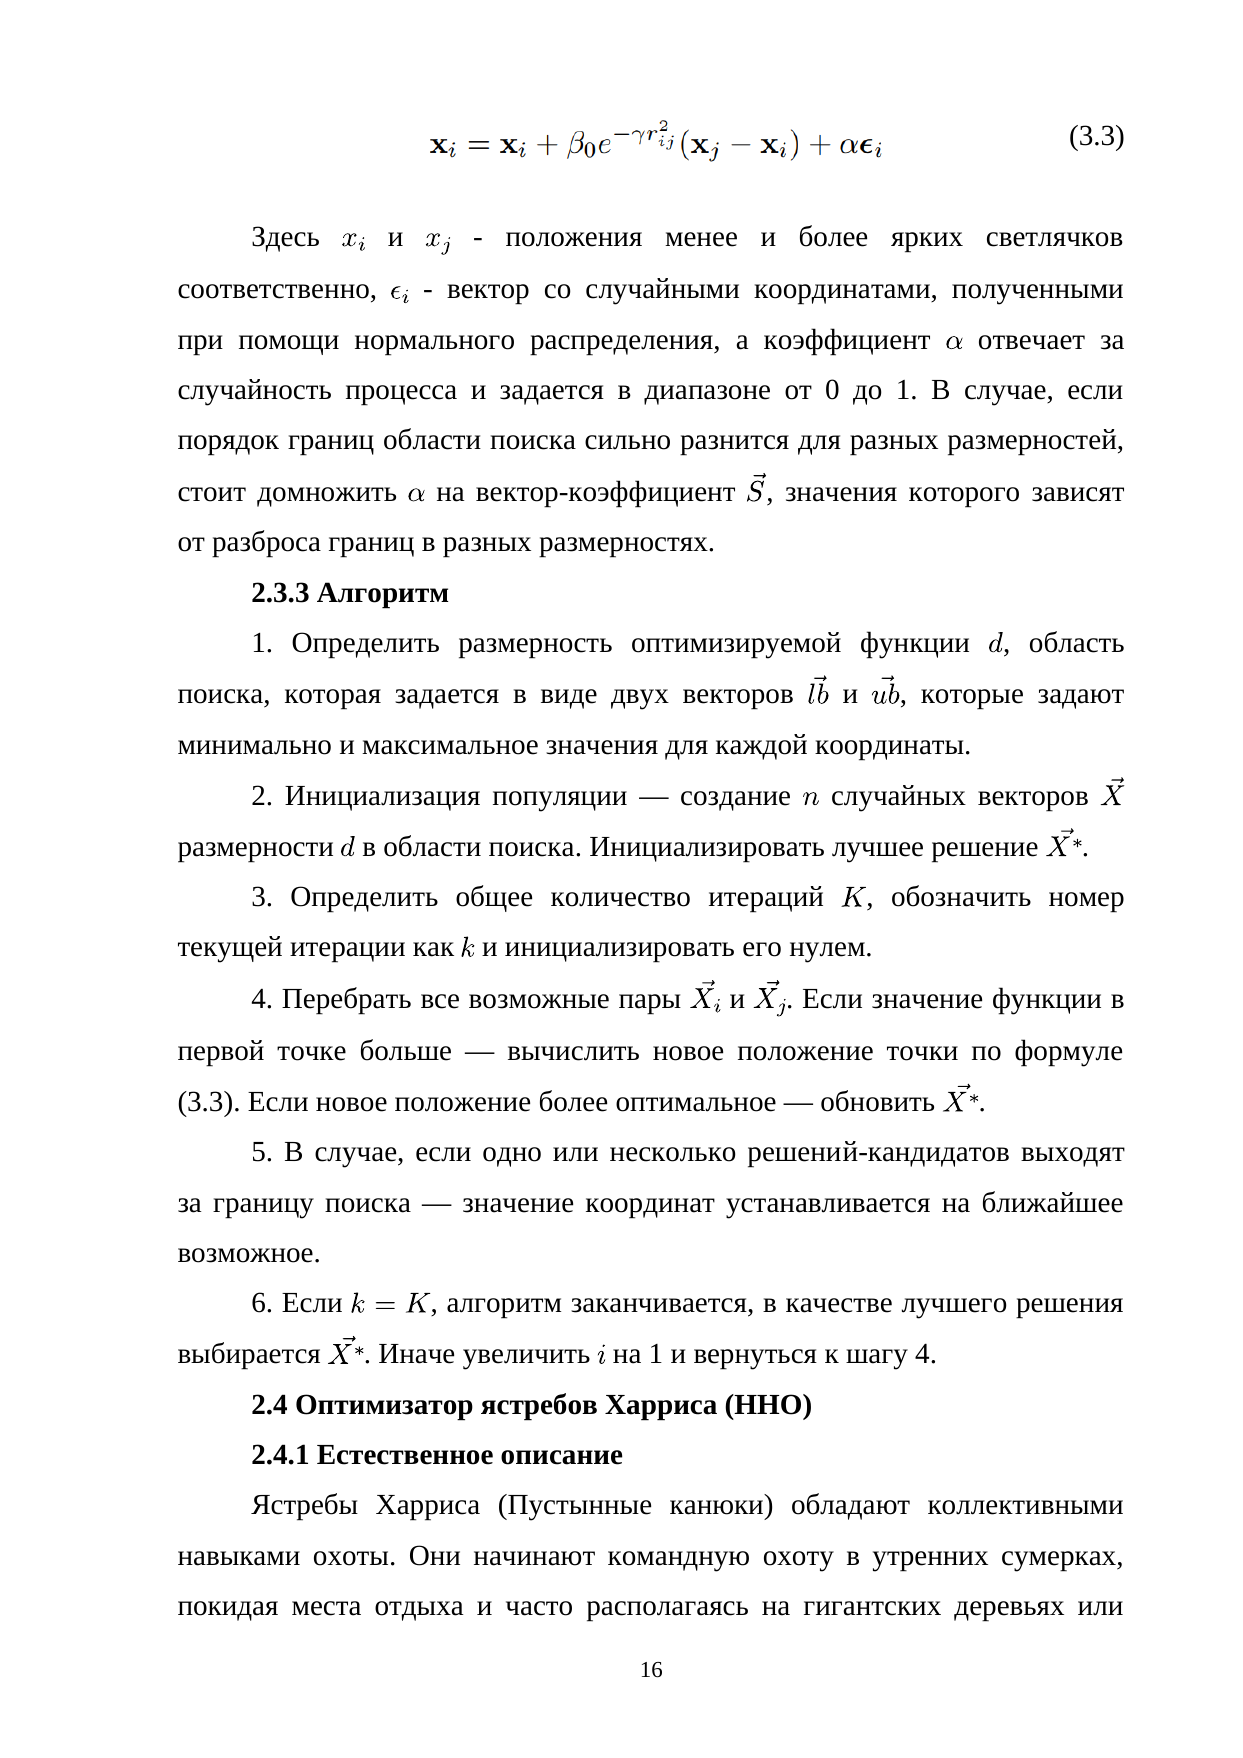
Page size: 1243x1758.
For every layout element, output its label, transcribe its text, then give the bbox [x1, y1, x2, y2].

text 4. Перебрать все возможные пары и . Если значение функции в первой точке больше — вычислить новое положение точки по формуле (3.3). Если новое положение более оптимальное — обновить . [177, 980, 1124, 1118]
text 1. Определить размерность оптимизируемой функции , область поиска, которая задается в виде двух векторов и , которые задают минимально и максимальное значения для каждой координаты. [177, 625, 1124, 760]
text 6. Если , алгоритм заканчивается, в качестве лучшего решения выбирается . Иначе увеличить на 1 и вернуться к шагу 4. [177, 1286, 1124, 1370]
text (3.3) [885, 118, 1124, 152]
text Здесь и - положения менее и более ярких светлячков соответственно, - вектор со случайными координатами, полученными при помощи нормального распределения, а коэффициент отвечает за случайность процесса и задается в диапазоне от 0 до 1. В случае, если порядок границ области поиска сильно разнится для разных размерностей, стоит домножить на вектор-коэффициент , значения которого зависят от разброса границ в разных размерностях. [177, 219, 1124, 558]
text 5. В случае, если одно или несколько решений-кандидатов выходят за границу поиска — значение координат устанавливается на ближайшее возможное. [177, 1134, 1124, 1269]
picture [417, 118, 885, 172]
text 2.3.3 Алгоритм [177, 575, 1124, 608]
text [177, 118, 417, 152]
subtitle 2.4 Оптимизатор ястребов Харриса (HHO) [177, 1387, 1124, 1420]
text 2. Инициализация популяции — создание случайных векторов размерности в области поиска. Инициализировать лучшее решение . [177, 777, 1124, 862]
text 2.4.1 Естественное описание [177, 1437, 1124, 1471]
text Ястребы Харриса (Пустынные канюки) обладают коллективными навыками охоты. Они начинают командную охоту в утренних сумерках, покидая места отдыха и часто располагаясь на гигантских деревьях или [177, 1487, 1124, 1622]
text 3. Определить общее количество итераций , обозначить номер текущей итерации как и инициализировать его нулем. [177, 879, 1124, 963]
